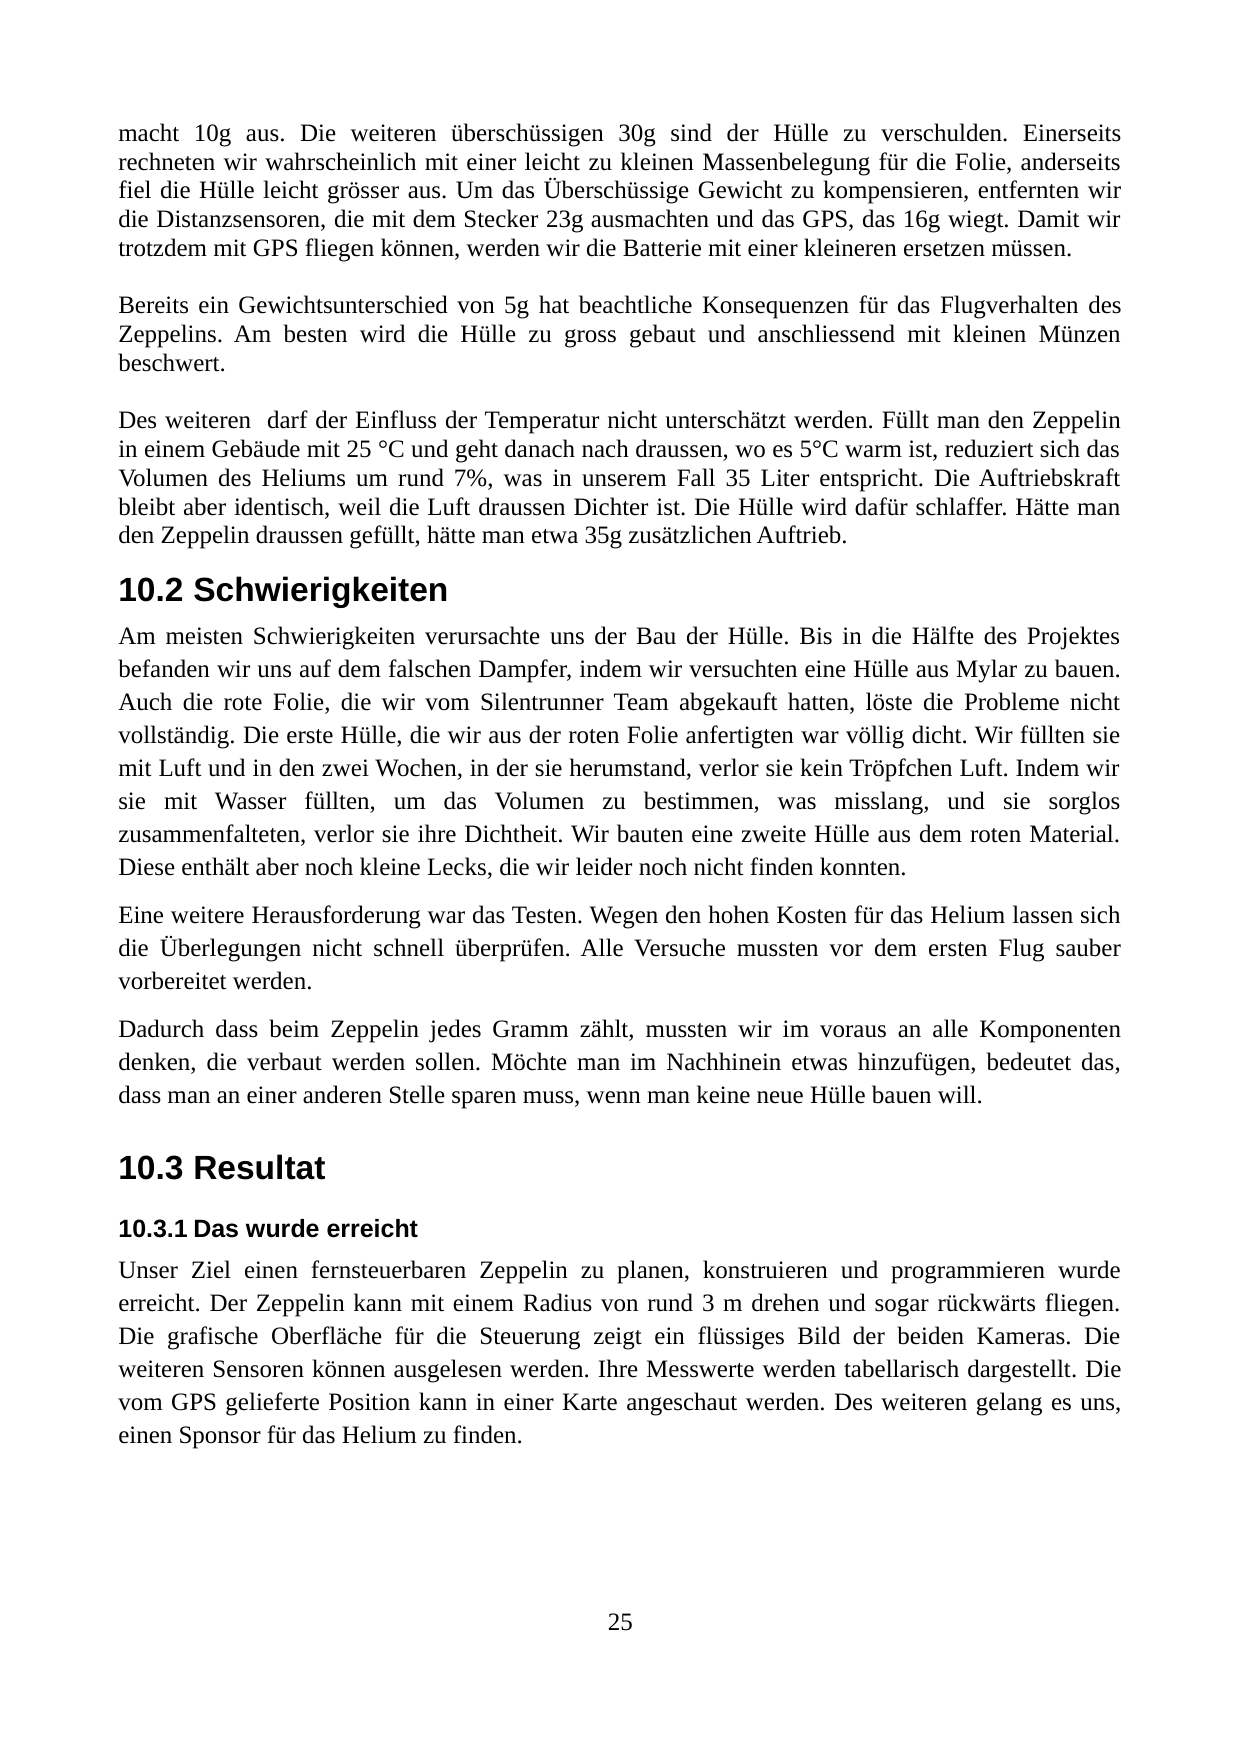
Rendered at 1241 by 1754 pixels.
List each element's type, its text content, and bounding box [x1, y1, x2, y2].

subtitle Schwierigkeiten [118, 570, 1122, 609]
text Eine weitere Herausforderung war das Testen. Wegen den hohen Kosten für das Helium lassen sich die Überlegungen nicht schnell überprüfen. Alle Versuche mussten vor dem ersten Flug sauber vorbereitet werden. [118, 900, 1122, 995]
text macht 10g aus. Die weiteren überschüssigen 30g sind der Hülle zu verschulden. Einerseits rechneten wir wahrscheinlich mit einer leicht zu kleinen Massenbelegung für die Folie, anderseits fiel die Hülle leicht grösser aus. Um das Überschüssige Gewicht zu kompensieren, entfernten wir die Distanzsensoren, die mit dem Stecker 23g ausmachten und das GPS, das 16g wiegt. Damit wir trotzdem mit GPS fliegen können, werden wir die Batterie mit einer kleineren ersetzen müssen. [118, 118, 1122, 262]
text Unser Ziel einen fernsteuerbaren Zeppelin zu planen, konstruieren und programmieren wurde erreicht. Der Zeppelin kann mit einem Radius von rund 3 m drehen und sogar rückwärts fliegen. Die grafische Oberfläche für die Steuerung zeigt ein flüssiges Bild der beiden Kameras. Die weiteren Sensoren können ausgelesen werden. Ihre Messwerte werden tabellarisch dargestellt. Die vom GPS gelieferte Position kann in einer Karte angeschaut werden. Des weiteren gelang es uns, einen Sponsor für das Helium zu finden. [118, 1255, 1122, 1449]
subtitle Das wurde erreicht [118, 1214, 1122, 1243]
subtitle Resultat [118, 1148, 1122, 1187]
text Dadurch dass beim Zeppelin jedes Gramm zählt, mussten wir im voraus an alle Komponenten denken, die verbaut werden sollen. Möchte man im Nachhinein etwas hinzufügen, bedeutet das, dass man an einer anderen Stelle sparen muss, wenn man keine neue Hülle bauen will. [118, 1014, 1122, 1108]
text Am meisten Schwierigkeiten verursachte uns der Bau der Hülle. Bis in die Hälfte des Projektes befanden wir uns auf dem falschen Dampfer, indem wir versuchten eine Hülle aus Mylar zu bauen. Auch die rote Folie, die wir vom Silentrunner Team abgekauft hatten, löste die Probleme nicht vollständig. Die erste Hülle, die wir aus der roten Folie anfertigten war völlig dicht. Wir füllten sie mit Luft und in den zwei Wochen, in der sie herumstand, verlor sie kein Tröpfchen Luft. Indem wir sie mit Wasser füllten, um das Volumen zu bestimmen, was misslang, und sie sorglos zusammenfalteten, verlor sie ihre Dichtheit. Wir bauten eine zweite Hülle aus dem roten Material. Diese enthält aber noch kleine Lecks, die wir leider noch nicht finden konnten. [118, 621, 1122, 881]
text Bereits ein Gewichtsunterschied von 5g hat beachtliche Konsequenzen für das Flugverhalten des Zeppelins. Am besten wird die Hülle zu gross gebaut und anschliessend mit kleinen Münzen beschwert. [118, 291, 1122, 377]
text Des weiteren darf der Einfluss der Temperatur nicht unterschätzt werden. Füllt man den Zeppelin in einem Gebäude mit 25 °C und geht danach nach draussen, wo es 5°C warm ist, reduziert sich das Volumen des Heliums um rund 7%, was in unserem Fall 35 Liter entspricht. Die Auftriebskraft bleibt aber identisch, weil die Luft draussen Dichter ist. Die Hülle wird dafür schlaffer. Hätte man den Zeppelin draussen gefüllt, hätte man etwa 35g zusätzlichen Auftrieb. [118, 406, 1122, 549]
